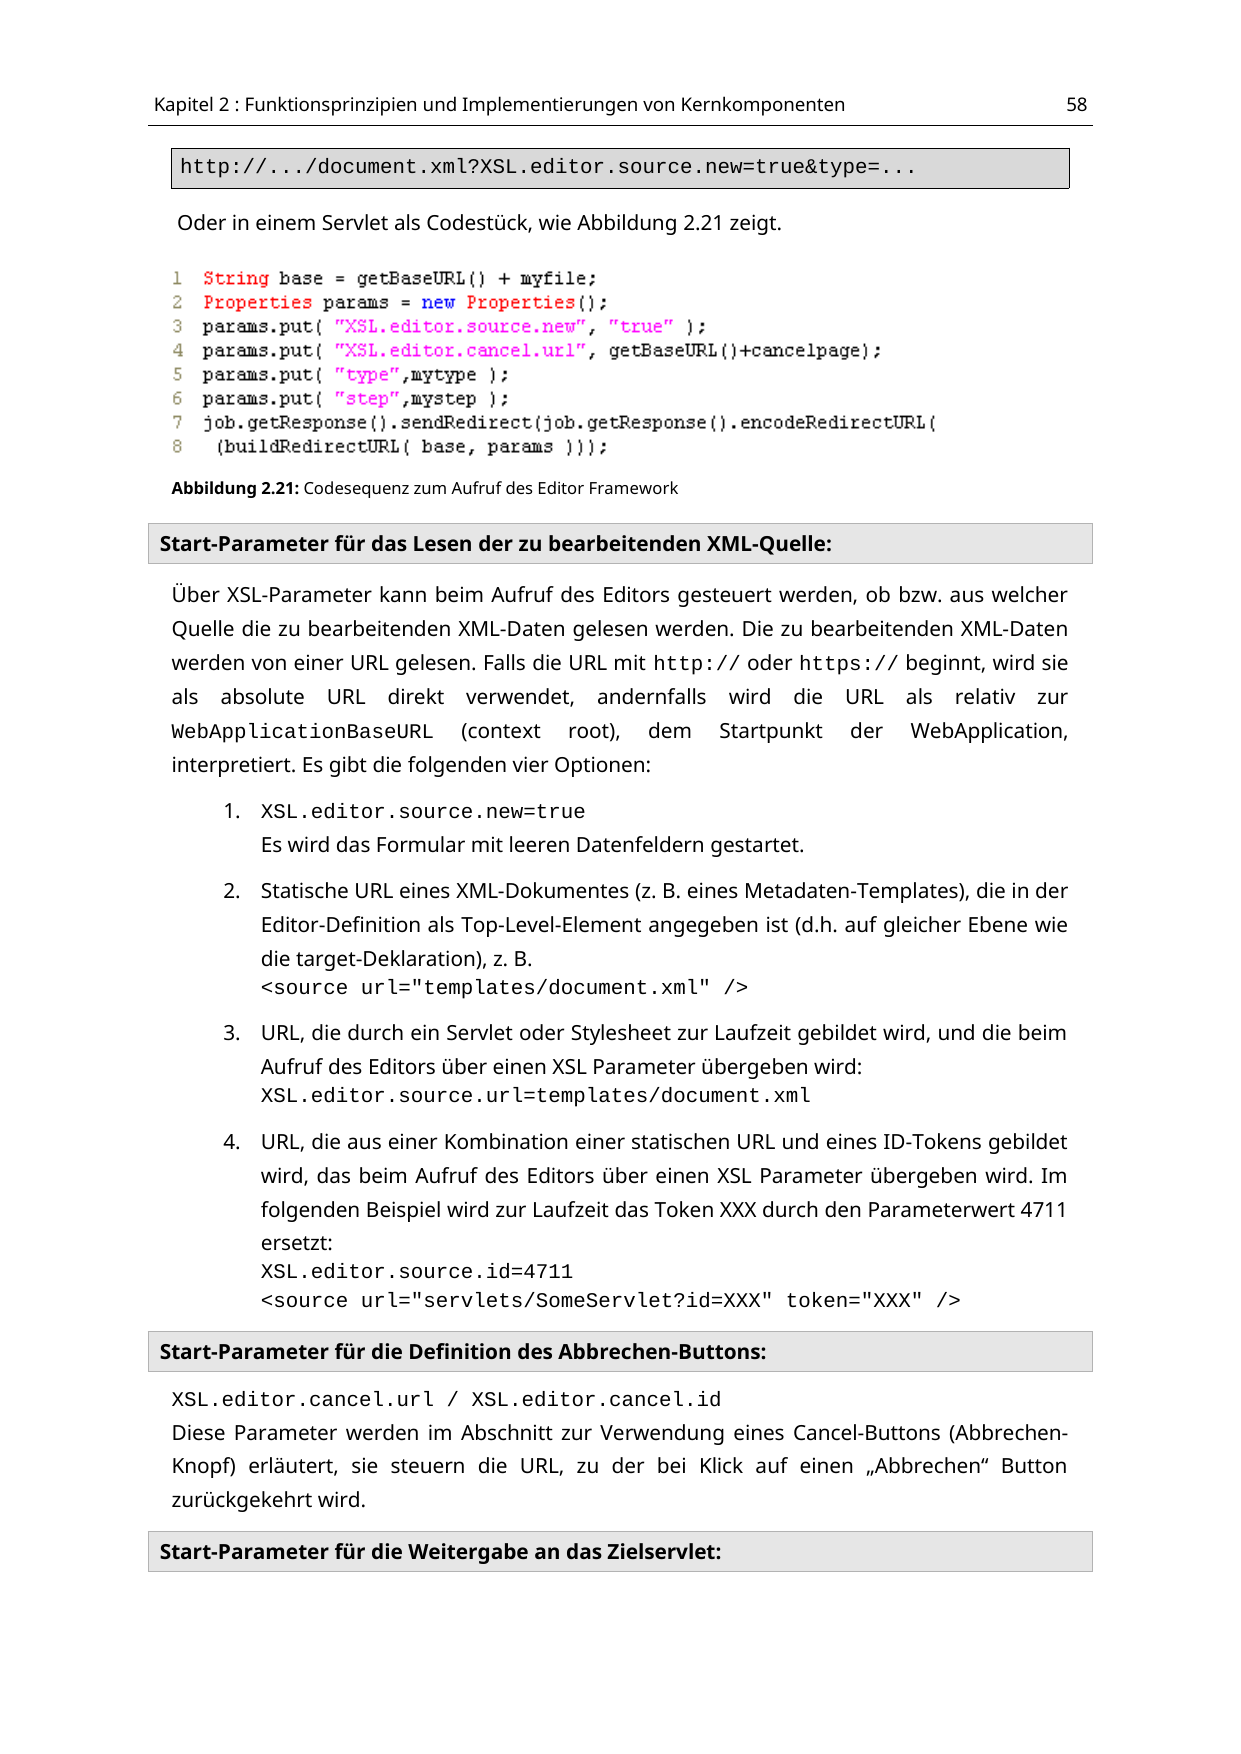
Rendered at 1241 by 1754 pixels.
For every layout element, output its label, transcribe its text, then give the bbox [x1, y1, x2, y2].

list XSL.editor.source.new=true Es wird das Formular mit leeren Datenfeldern gestartet. [185, 796, 1069, 858]
text Oder in einem Servlet als Codestück, wie Abbildung 2.21 zeigt. [171, 208, 1069, 236]
list URL, die aus einer Kombination einer statischen URL und eines ID-Tokens gebildet wird, das beim Aufruf des Editors über einen XSL Parameter übergeben wird. Im folgenden Beispiel wird zur Laufzeit das Token XXX durch den Parameterwert 4711 ersetzt: XSL.editor.source.id=4711 <source url="servlets/SomeServlet?id=XXX" token="XXX" /> [185, 1127, 1069, 1313]
list Statische URL eines XML-Dokumentes (z. B. eines Metadaten-Templates), die in der Editor-Definition als Top-Level-Element angegeben ist (d.h. auf gleicher Ebene wie die target-Deklaration), z. B. <source url="templates/document.xml" /> [185, 876, 1069, 1000]
table_header Start-Parameter für die Definition des Abbrechen-Buttons: [149, 1332, 1092, 1371]
table_header Start-Parameter für das Lesen der zu bearbeitenden XML-Quelle: [149, 524, 1092, 563]
text Abbildung 2.21: Codesequenz zum Aufruf des Editor Framework [171, 460, 948, 499]
table_header Start-Parameter für die Weitergabe an das Zielservlet: [149, 1532, 1092, 1571]
text Über XSL-Parameter kann beim Aufruf des Editors gesteuert werden, ob bzw. aus welcher Quelle die zu bearbeitenden XML-Daten gelesen werden. Die zu bearbeitenden XML-Daten werden von einer URL gelesen. Falls die URL mit http:// oder https:// beginnt, wird sie als absolute URL direkt verwendet, andernfalls wird die URL als relativ zur WebApplicationBaseURL (context root), dem Startpunkt der WebApplication, interpretiert. Es gibt die folgenden vier Optionen: [171, 580, 1069, 778]
text XSL.editor.cancel.url / XSL.editor.cancel.id Diese Parameter werden im Abschnitt zur Verwendung eines Cancel-Buttons (Abbrechen-Knopf) erläutert, sie steuern die URL, zu der bei Klick auf einen „Abbrechen“ Button zurückgekehrt wird. [171, 1389, 1069, 1514]
text http://.../document.xml?XSL.editor.source.new=true&type=... [172, 149, 1069, 188]
list URL, die durch ein Servlet oder Stylesheet zur Laufzeit gebildet wird, und die beim Aufruf des Editors über einen XSL Parameter übergeben wird: XSL.editor.source.url=templates/document.xml [185, 1018, 1069, 1109]
